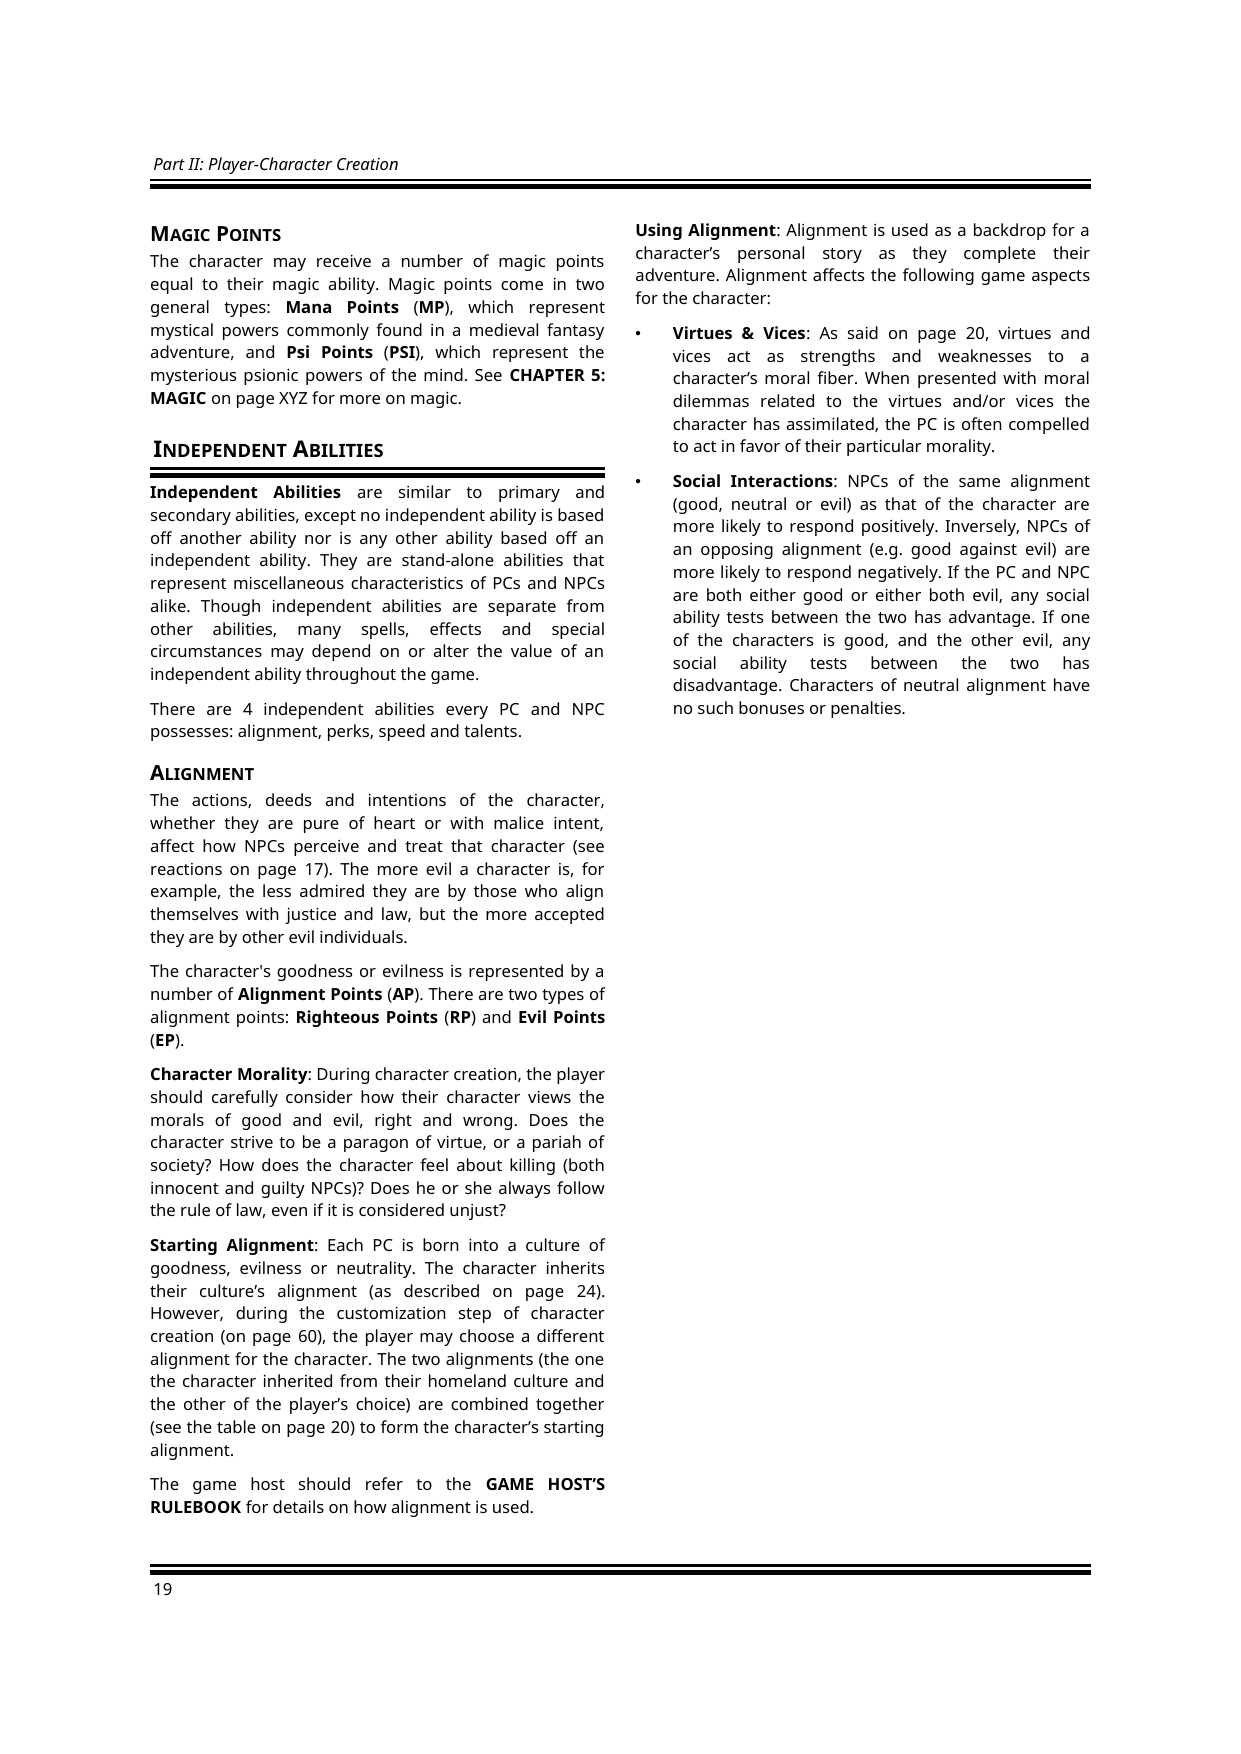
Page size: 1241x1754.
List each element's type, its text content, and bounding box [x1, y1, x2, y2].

text The character's goodness or evilness is represented by a number of Alignment Points (AP). There are two types of alignment points: Righteous Points (RP) and Evil Points (EP). [150, 960, 605, 1051]
text The game host should refer to the GAME HOST’S RULEBOOK for details on how alignment is used. [150, 1473, 605, 1518]
text The actions, deeds and intentions of the character, whether they are pure of heart or with malice intent, affect how NPCs perceive and treat that character (see reactions on page 15). The more evil a character is, for example, the less admired they are by those who align themselves with justice and law, but the more accepted they are by other evil individuals. [150, 789, 605, 948]
subtitle Independent Abilities [150, 430, 605, 467]
text The character may receive a number of magic points equal to their magic ability. Magic points come in two general types: Mana Points (MP), which represent mystical powers commonly found in a medieval fantasy adventure, and Psi Points (PSI), which represent the mysterious psionic powers of the mind. See CHAPTER 5: MAGIC on page XYZ for more on magic. [150, 250, 605, 409]
list Virtues & Vices: As said on page 17, virtues and vices act as strengths and weaknesses to a character’s moral fiber. When presented with moral dilemmas related to the virtues and/or vices the character has assimilated, the PC is often compelled to act in favor of their particular morality. [635, 321, 1091, 458]
subtitle Alignment [150, 758, 605, 786]
text Starting Alignment: Each PC is born into a culture of goodness, evilness or neutrality. The character inherits their culture’s alignment (as described on page 20). However, during the customization step of character creation (on page 47), the player may choose a different alignment for the character. The two alignments (the one the character inherited from their homeland culture and the other of the player’s choice) are combined together (see the table on page 17) to form the character’s starting alignment. [150, 1234, 605, 1461]
text Independent Abilities are similar to primary and secondary abilities, except no independent ability is based off another ability nor is any other ability based off an independent ability. They are stand-alone abilities that represent miscellaneous characteristics of PCs and NPCs alike. Though independent abilities are separate from other abilities, many spells, effects and special circumstances may depend on or alter the value of an independent ability throughout the game. [150, 481, 605, 685]
text Character Morality: During character creation, the player should carefully consider how their character views the morals of good and evil, right and wrong. Does the character strive to be a paragon of virtue, or a pariah of society? How does the character feel about killing (both innocent and guilty NPCs)? Does he or she always follow the rule of law, even if it is considered unjust? [150, 1063, 605, 1222]
text Magic Points [150, 219, 605, 247]
text Using Alignment: Alignment is used as a backdrop for a character’s personal story as they complete their adventure. Alignment affects the following game aspects for the character: [635, 219, 1091, 309]
text There are 4 independent abilities every PC and NPC possesses: alignment, perks, speed and talents. [150, 697, 605, 743]
list Social Interactions: NPCs of the same alignment (good, neutral or evil) as that of the character are more likely to respond positively. Inversely, NPCs of an opposing alignment (e.g. good against evil) are more likely to respond negatively. If the PC and NPC are both either good or either both evil, any social ability tests between the two has advantage. If one of the characters is good, and the other evil, any social ability tests between the two has disadvantage. Characters of neutral alignment have no such bonuses or penalties. [635, 470, 1091, 719]
